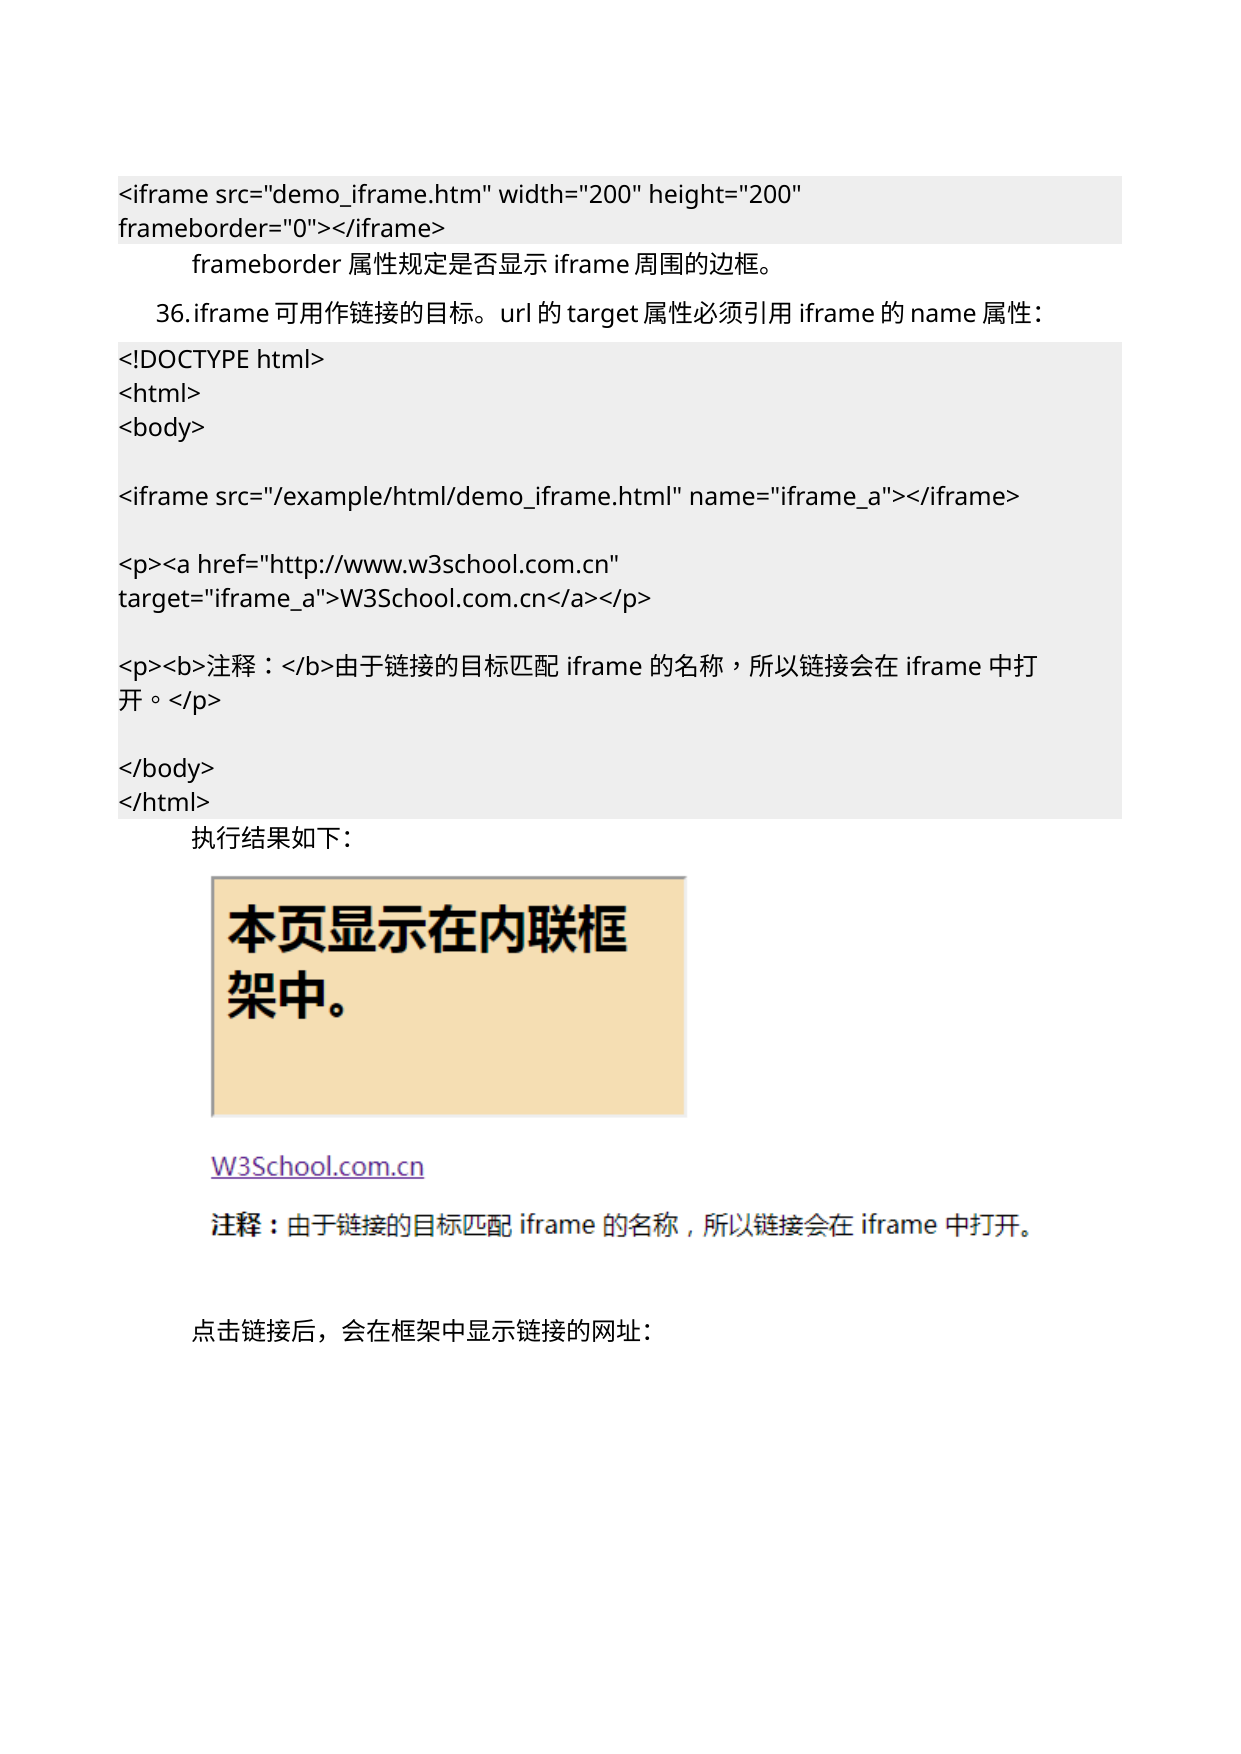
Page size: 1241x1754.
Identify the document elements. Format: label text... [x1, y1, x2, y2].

table_header <!DOCTYPE html> <html> <body> <iframe src="/example/html/demo_iframe.html" name="iframe_a"></iframe> <p><a href="http://www.w3school.com.cn" target="iframe_a">W3School.com.cn</a></p> <p><b>注释：</b>由于链接的目标匹配 iframe 的名称，所以链接会在 iframe 中打开。</p> </body> </html> [118, 342, 1122, 819]
list iframe可用作链接的目标。url的target属性必须引用iframe的name属性： [156, 293, 1122, 329]
text frameborder 属性规定是否显示iframe周围的边框。 [118, 244, 1122, 281]
text 点击链接后，会在框架中显示链接的网址： [118, 1311, 1122, 1348]
text 执行结果如下： [118, 819, 1122, 855]
table_header <iframe src="demo_iframe.htm" width="200" height="200" frameborder="0"></iframe> [118, 176, 1122, 244]
picture [202, 867, 1038, 1270]
